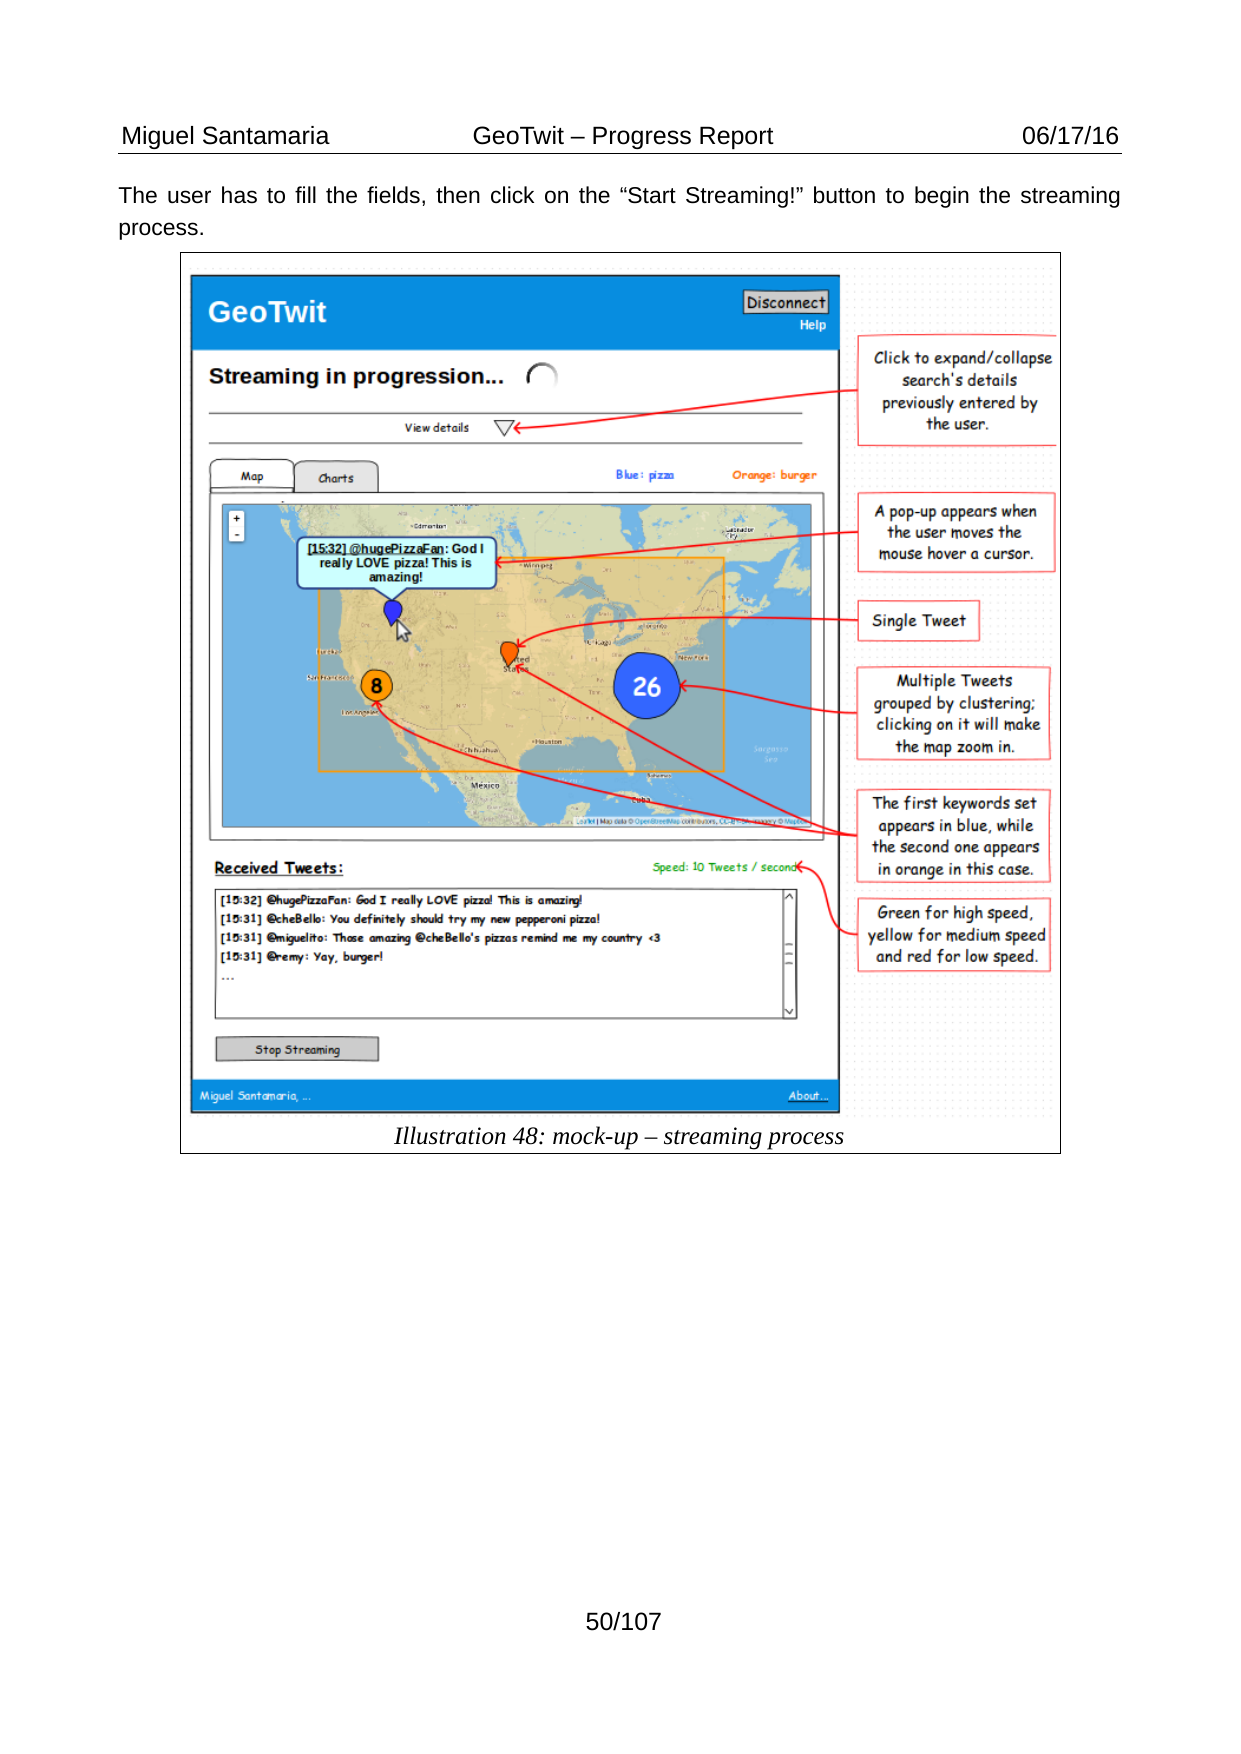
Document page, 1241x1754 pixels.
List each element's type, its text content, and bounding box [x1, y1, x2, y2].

picture [183, 267, 1057, 1121]
text Illustration 48: mock-up – streaming process [183, 1121, 1057, 1150]
text [181, 253, 1060, 1153]
text The user has to fill the fields, then click on the “Start Streaming!” button to begin the streaming process. [118, 182, 1122, 240]
